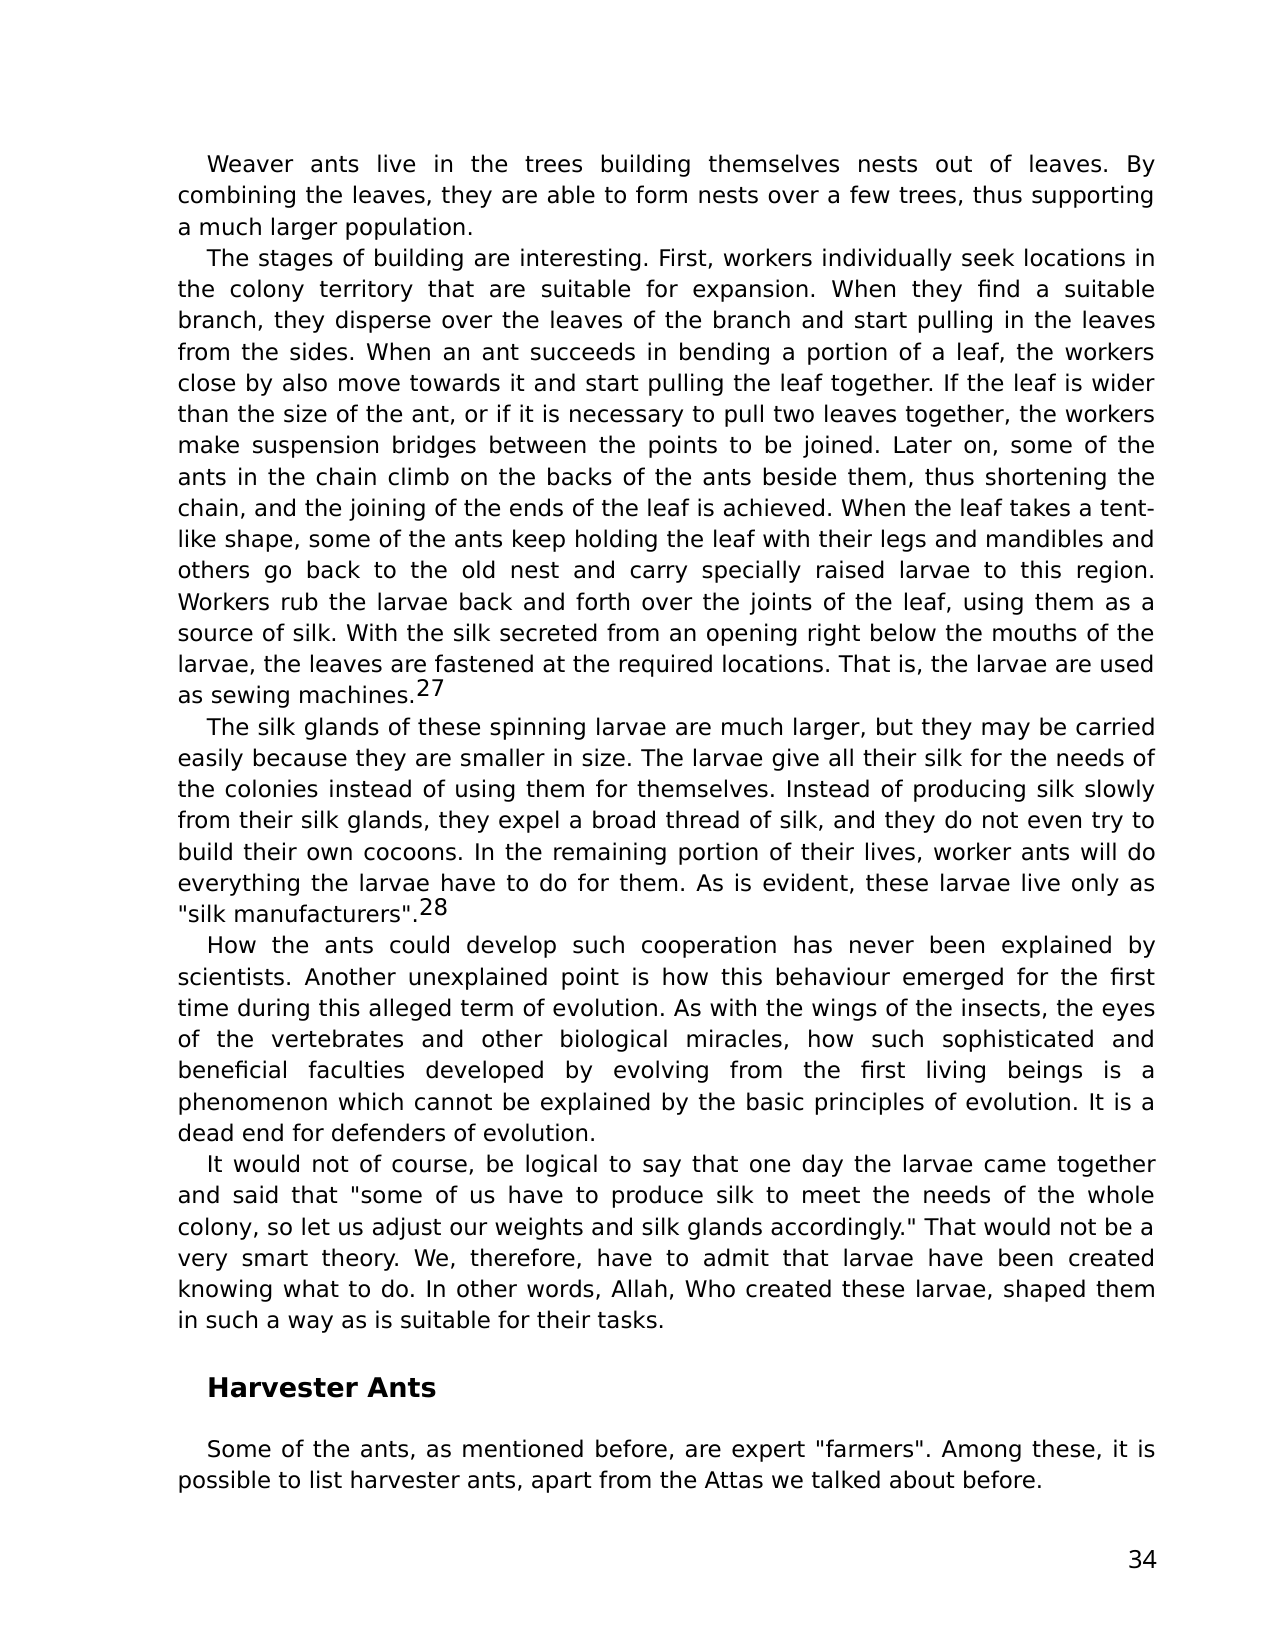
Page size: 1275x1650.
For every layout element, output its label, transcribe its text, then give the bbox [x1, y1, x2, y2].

text Harvester Ants [177, 1373, 1157, 1404]
text Weaver ants live in the trees building themselves nests out of leaves. By combining the leaves, they are able to form nests over a few trees, thus supporting a much larger population. [177, 148, 1157, 241]
text Some of the ants, as mentioned before, are expert "farmers". Among these, it is possible to list harvester ants, apart from the Attas we talked about before. [177, 1432, 1157, 1495]
text It would not of course, be logical to say that one day the larvae came together and said that "some of us have to produce silk to meet the needs of the whole colony, so let us adjust our weights and silk glands accordingly." That would not be a very smart theory. We, therefore, have to admit that larvae have been created knowing what to do. In other words, Allah, Who created these larvae, shaped them in such a way as is suitable for their tasks. [177, 1148, 1157, 1335]
text The stages of building are interesting. First, workers individually seek locations in the colony territory that are suitable for expansion. When they find a suitable branch, they disperse over the leaves of the branch and start pulling in the leaves from the sides. When an ant succeeds in bending a portion of a leaf, the workers close by also move towards it and start pulling the leaf together. If the leaf is wider than the size of the ant, or if it is necessary to pull two leaves together, the workers make suspension bridges between the points to be joined. Later on, some of the ants in the chain climb on the backs of the ants beside them, thus shortening the chain, and the joining of the ends of the leaf is achieved. When the leaf takes a tent-like shape, some of the ants keep holding the leaf with their legs and mandibles and others go back to the old nest and carry specially raised larvae to this region. Workers rub the larvae back and forth over the joints of the leaf, using them as a source of silk. With the silk secreted from an opening right below the mouths of the larvae, the leaves are fastened at the required locations. That is, the larvae are used as sewing machines.27 [177, 241, 1157, 710]
text How the ants could develop such cooperation has never been explained by scientists. Another unexplained point is how this behaviour emerged for the first time during this alleged term of evolution. As with the wings of the insects, the eyes of the vertebrates and other biological miracles, how such sophisticated and beneficial faculties developed by evolving from the first living beings is a phenomenon which cannot be explained by the basic principles of evolution. It is a dead end for defenders of evolution. [177, 929, 1157, 1148]
text The silk glands of these spinning larvae are much larger, but they may be carried easily because they are smaller in size. The larvae give all their silk for the needs of the colonies instead of using them for themselves. Instead of producing silk slowly from their silk glands, they expel a broad thread of silk, and they do not even try to build their own cocoons. In the remaining portion of their lives, worker ants will do everything the larvae have to do for them. As is evident, these larvae live only as "silk manufacturers".28 [177, 710, 1157, 929]
